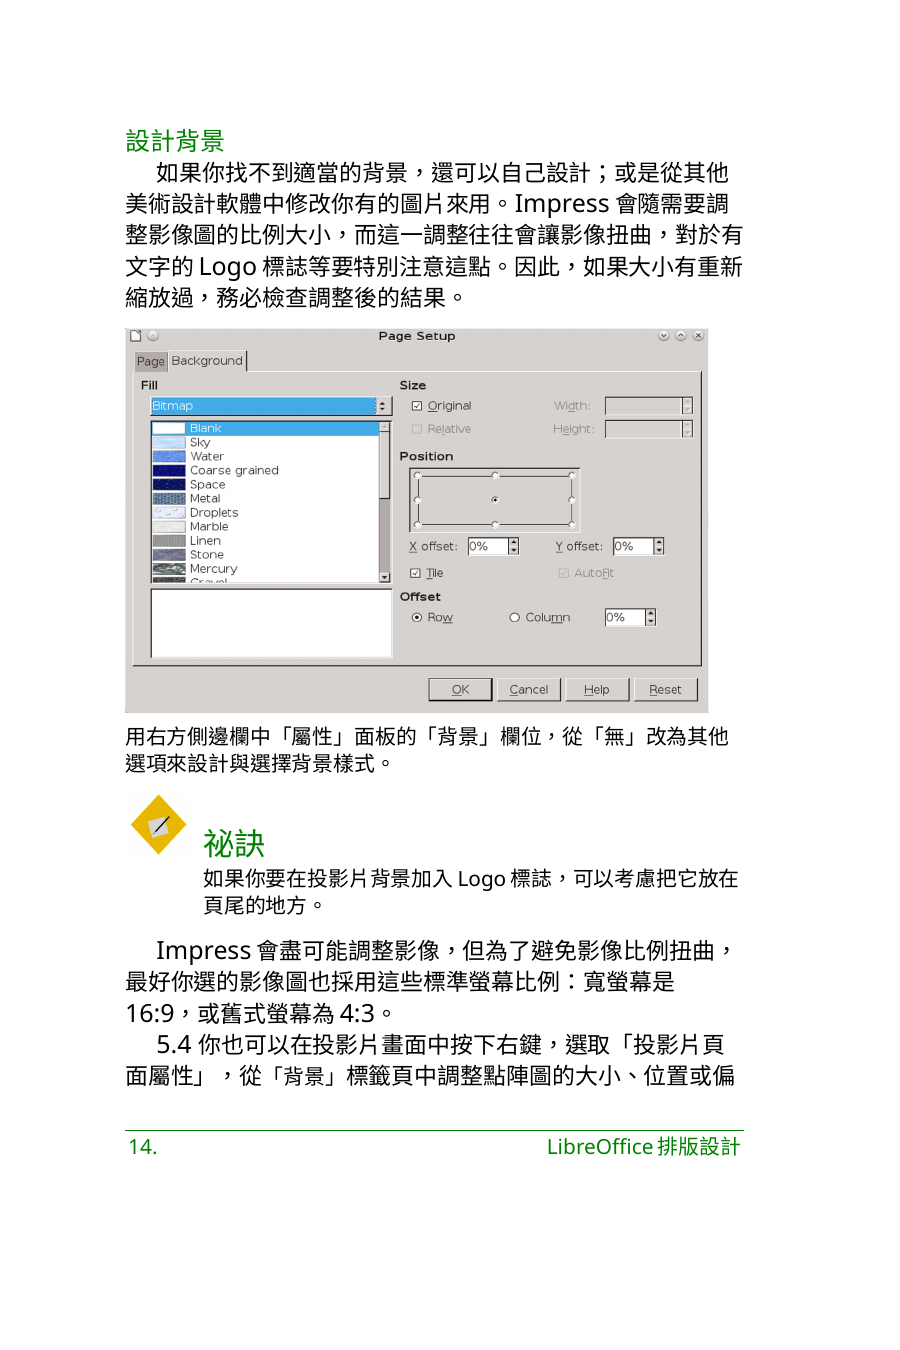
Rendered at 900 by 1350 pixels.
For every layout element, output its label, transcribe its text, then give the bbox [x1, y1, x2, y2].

subtitle 設計背景 [125, 125, 744, 156]
picture [126, 793, 189, 856]
text 如果你要在投影片背景加入Logo標誌，可以考慮把它放在頁尾的地方。 [203, 865, 744, 919]
picture [125, 328, 709, 713]
table_header [709, 328, 744, 712]
list 祕訣 [125, 792, 744, 865]
text 5.4 你也可以在投影片畫面中按下右鍵，選取「投影片頁面屬性」，從「背景」標籤頁中調整點陣圖的大小、位置或偏移等。6.0 你也可以在投影片畫面中按下右鍵，選取「屬性」，從「背景」標籤頁中調整點陣圖的大小、位置或偏移等。 [125, 1028, 744, 1091]
text 如果你找不到適當的背景，還可以自己設計；或是從其他美術設計軟體中修改你有的圖片來用。Impress會隨需要調整影像圖的比例大小，而這一調整往往會讓影像扭曲，對於有文字的Logo標誌等要特別注意這點。因此，如果大小有重新縮放過，務必檢查調整後的結果。 [125, 156, 744, 312]
table_cell 用右方側邊欄中「屬性」面板的「背景」欄位，從「無」改為其他選項來設計與選擇背景樣式。 [125, 715, 744, 777]
text Impress會盡可能調整影像，但為了避免影像比例扭曲，最好你選的影像圖也採用這些標準螢幕比例：寬螢幕是16:9，或舊式螢幕為4:3。 [125, 934, 744, 1028]
